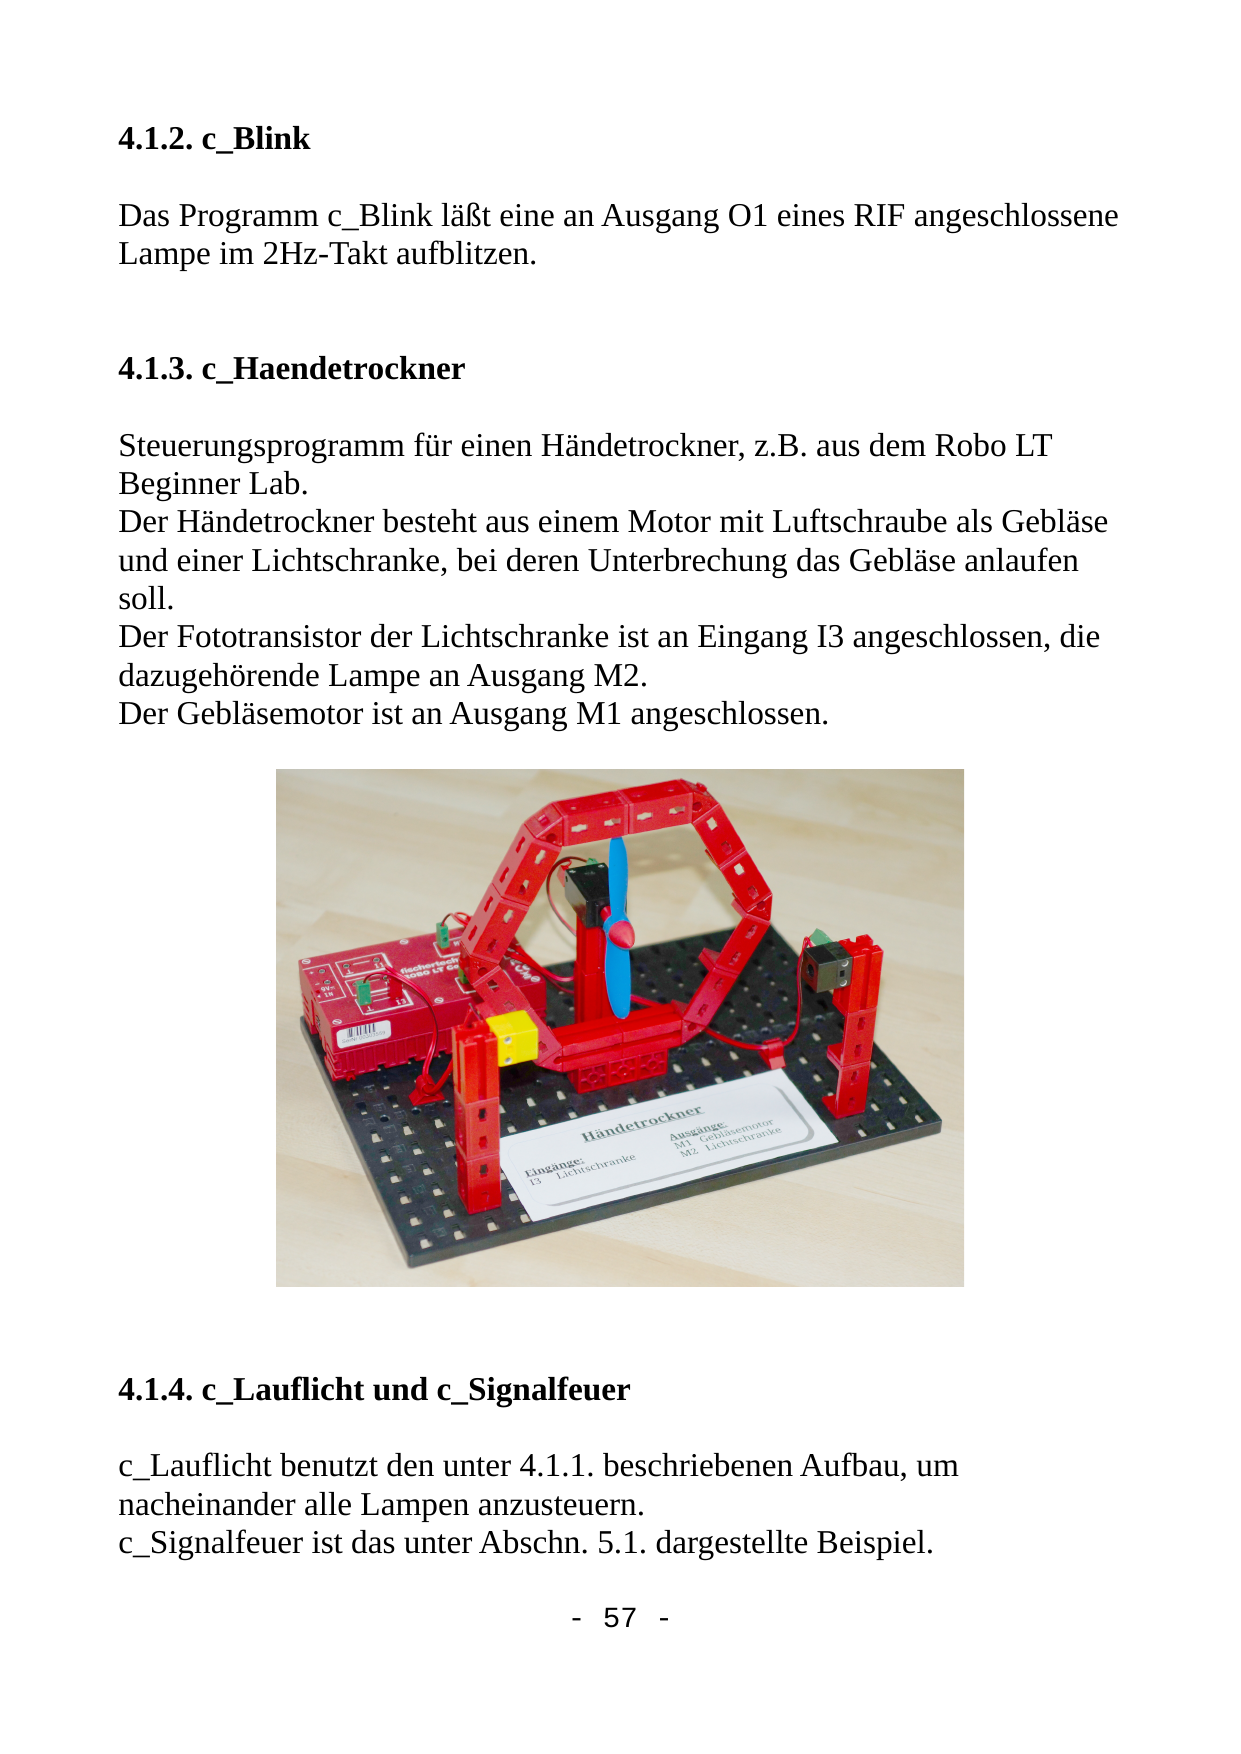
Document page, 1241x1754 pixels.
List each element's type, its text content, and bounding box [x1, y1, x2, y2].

text c_Signalfeuer ist das unter Abschn. 5.1. dargestellte Beispiel. [118, 1522, 1122, 1560]
text Der Gebläsemotor ist an Ausgang M1 angeschlossen. [118, 693, 1122, 731]
text c_Lauflicht benutzt den unter 4.1.1. beschriebenen Aufbau, um nacheinander alle Lampen anzusteuern. [118, 1445, 1122, 1522]
text 4.1.2. c_Blink [118, 118, 1122, 156]
text Der Händetrockner besteht aus einem Motor mit Luftschraube als Gebläse und einer Lichtschranke, bei deren Unterbrechung das Gebläse anlaufen soll. [118, 501, 1122, 616]
text Das Programm c_Blink läßt eine an Ausgang O1 eines RIF angeschlossene Lampe im 2Hz-Takt aufblitzen. [118, 195, 1122, 271]
text 4.1.4. c_Lauflicht und c_Signalfeuer [118, 1369, 1122, 1407]
text Der Fototransistor der Lichtschranke ist an Eingang I3 angeschlossen, die dazugehörende Lampe an Ausgang M2. [118, 616, 1122, 693]
text Steuerungsprogramm für einen Händetrockner, z.B. aus dem Robo LT Beginner Lab. [118, 425, 1122, 501]
picture [276, 769, 965, 1287]
text 4.1.3. c_Haendetrockner [118, 348, 1122, 386]
